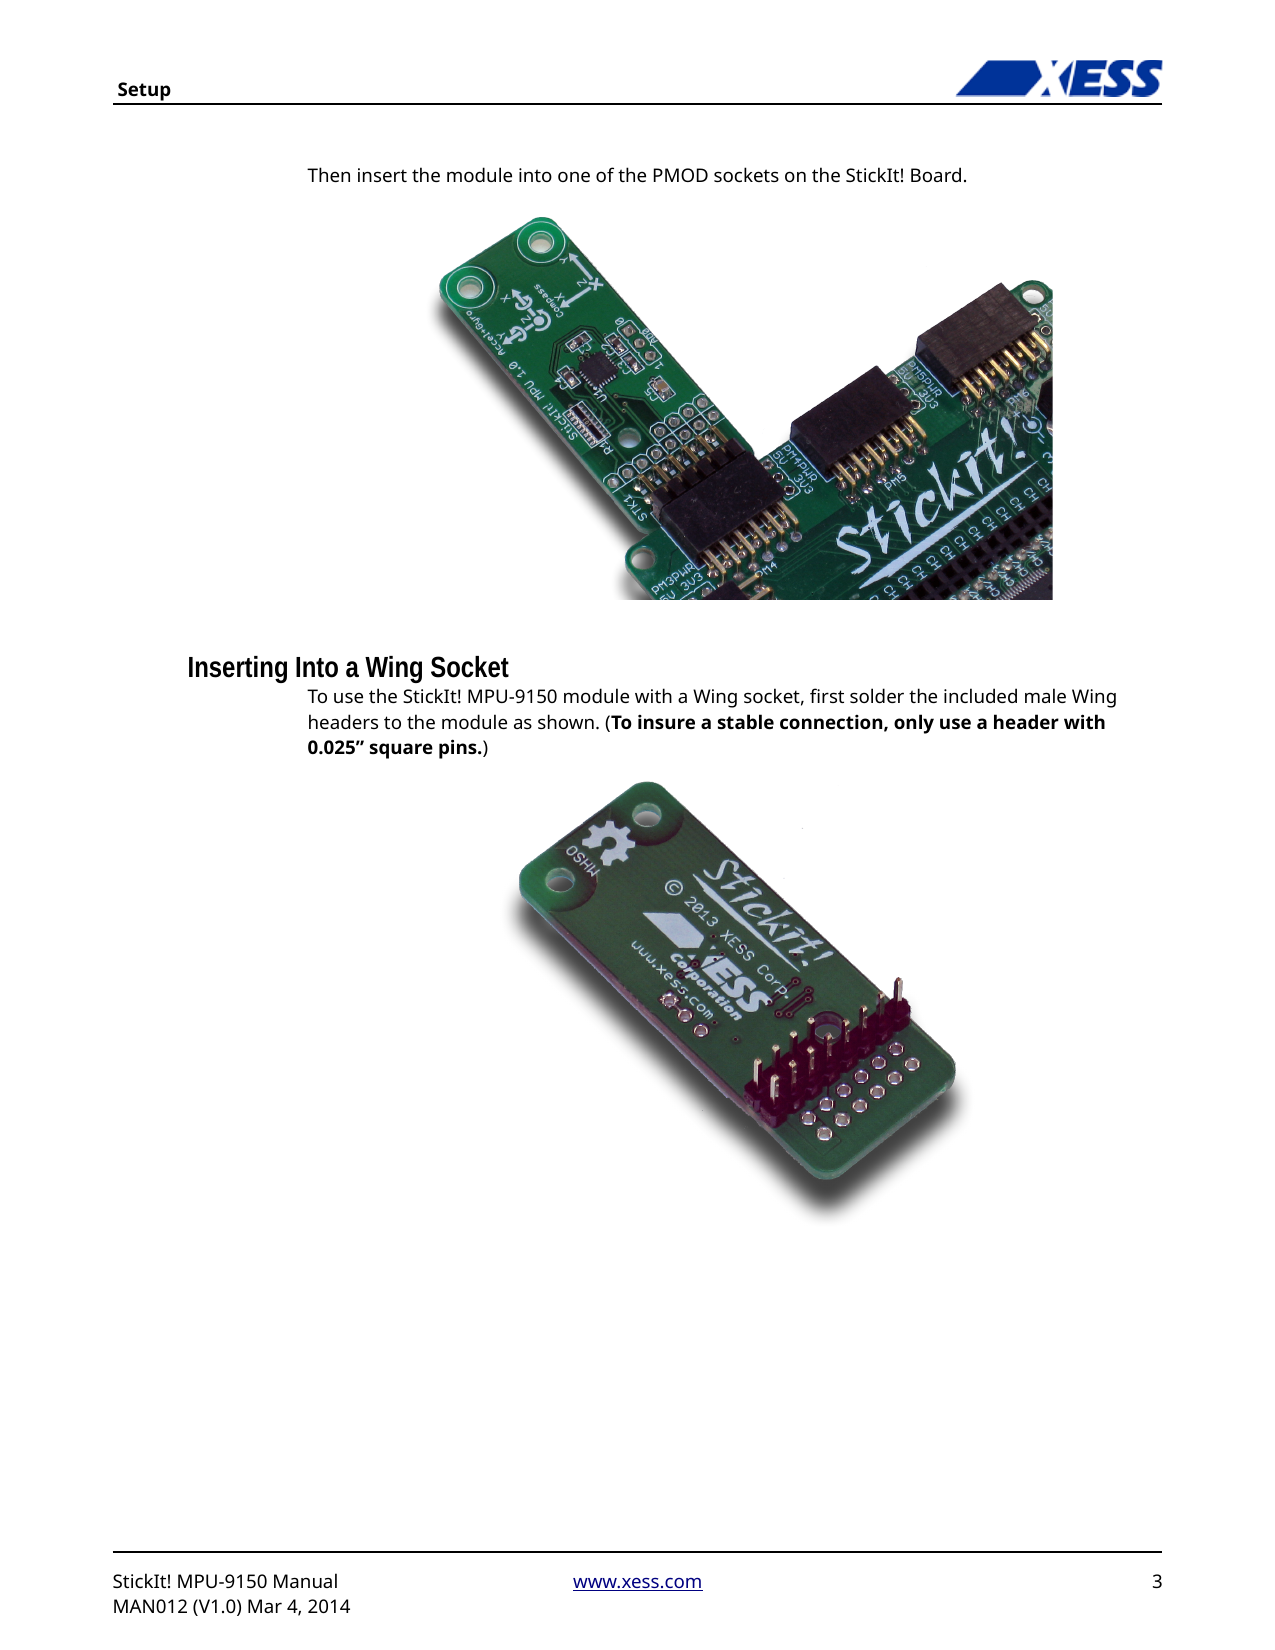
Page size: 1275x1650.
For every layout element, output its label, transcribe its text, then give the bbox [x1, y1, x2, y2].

text To use the StickIt! MPU-9150 module with a Wing socket, first solder the included male Wing headers to the module as shown. (To insure a stable connection, only use a header with 0.025” square pins.) [307, 683, 1162, 760]
subtitle Inserting Into a Wing Socket [187, 650, 1162, 683]
picture [495, 772, 975, 1227]
picture [955, 60, 1163, 97]
text Then insert the module into one of the PMOD sockets on the StickIt! Board. [307, 162, 1162, 187]
picture [417, 200, 1053, 600]
